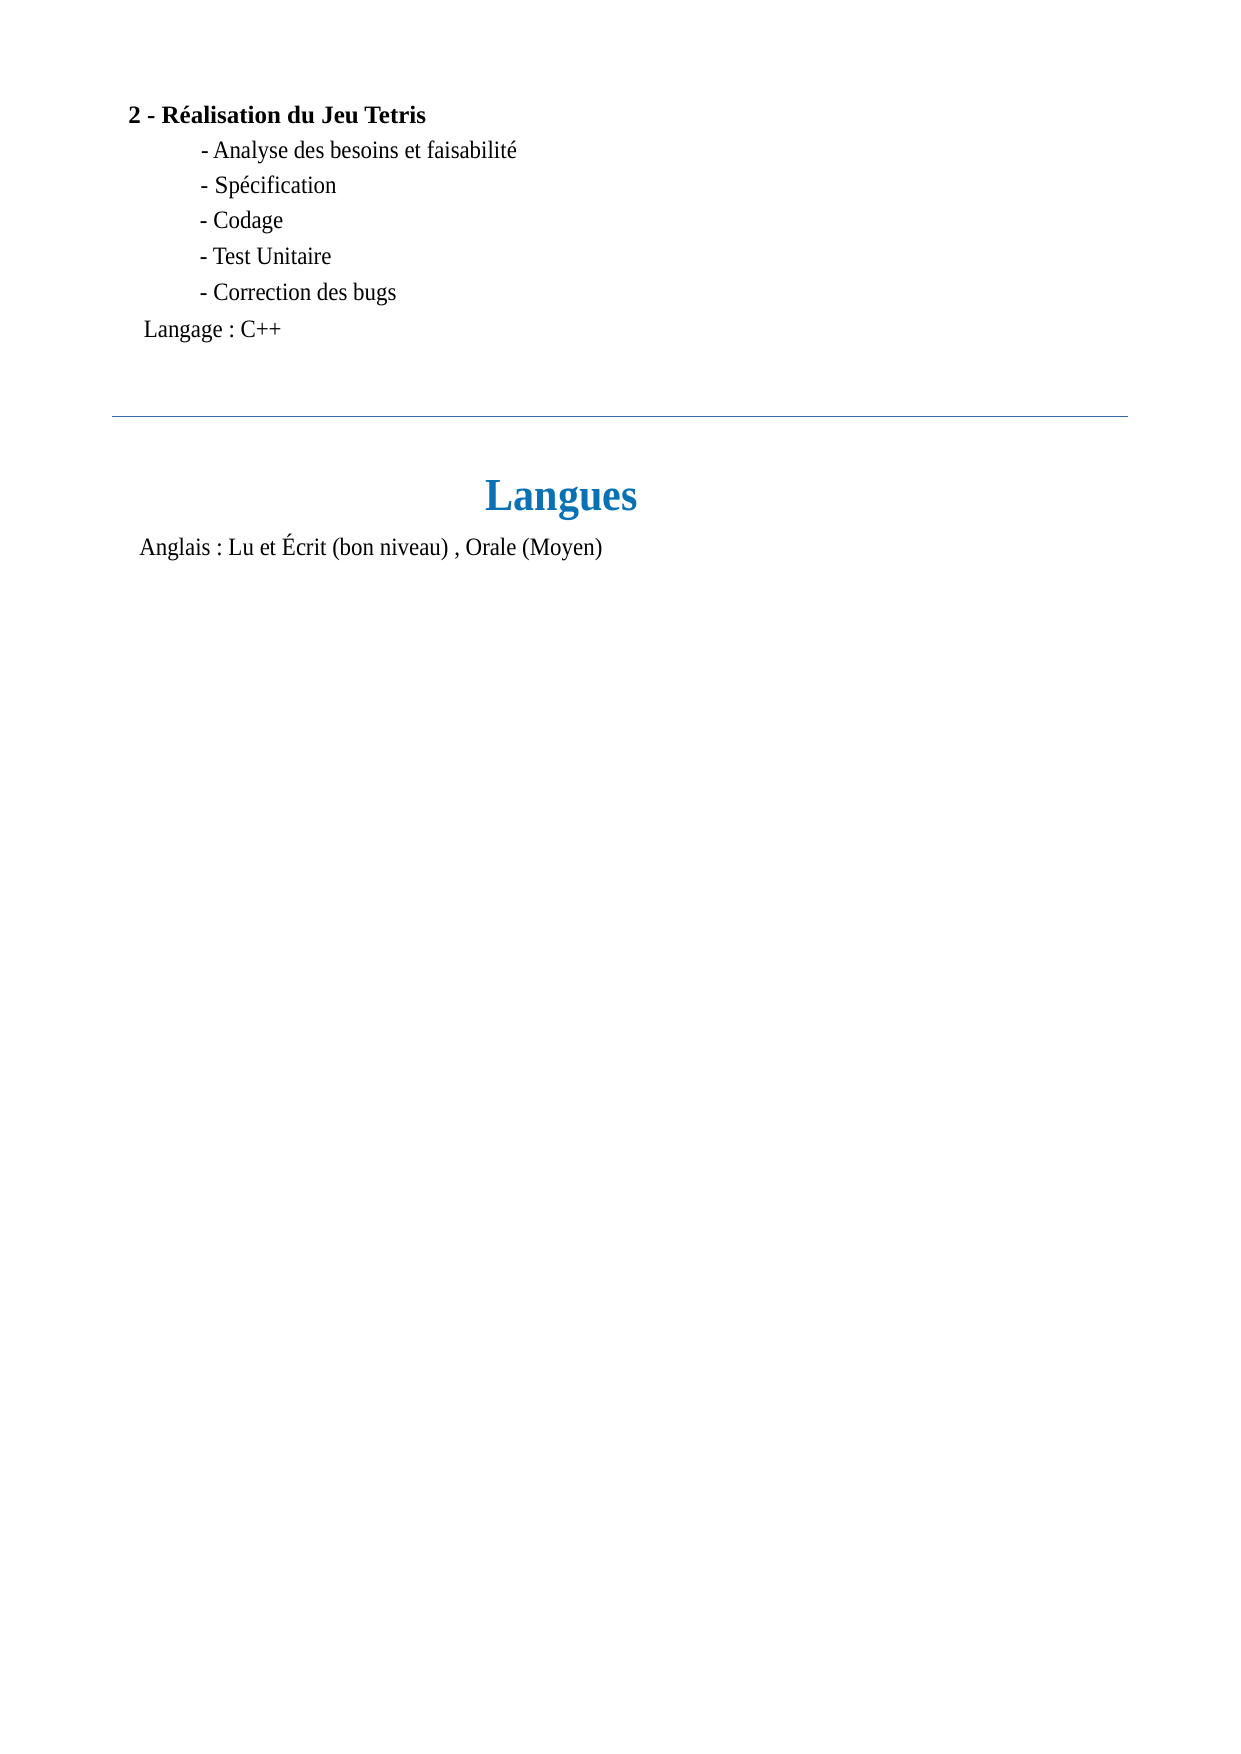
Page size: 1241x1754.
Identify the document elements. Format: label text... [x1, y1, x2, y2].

text Langage : C++ [114, 314, 1129, 343]
text - Analyse des besoins et faisabilité [114, 135, 1129, 164]
text 2 - Réalisation du Jeu Tetris [114, 96, 1129, 129]
text - Codage [114, 205, 1129, 233]
text - Spécification [114, 170, 1129, 199]
text Anglais : Lu et Écrit (bon niveau) , Orale (Moyen) [116, 532, 1131, 561]
text - Correction des bugs [114, 277, 1129, 306]
text - Test Unitaire [114, 241, 1129, 270]
text Langues [116, 468, 1131, 521]
